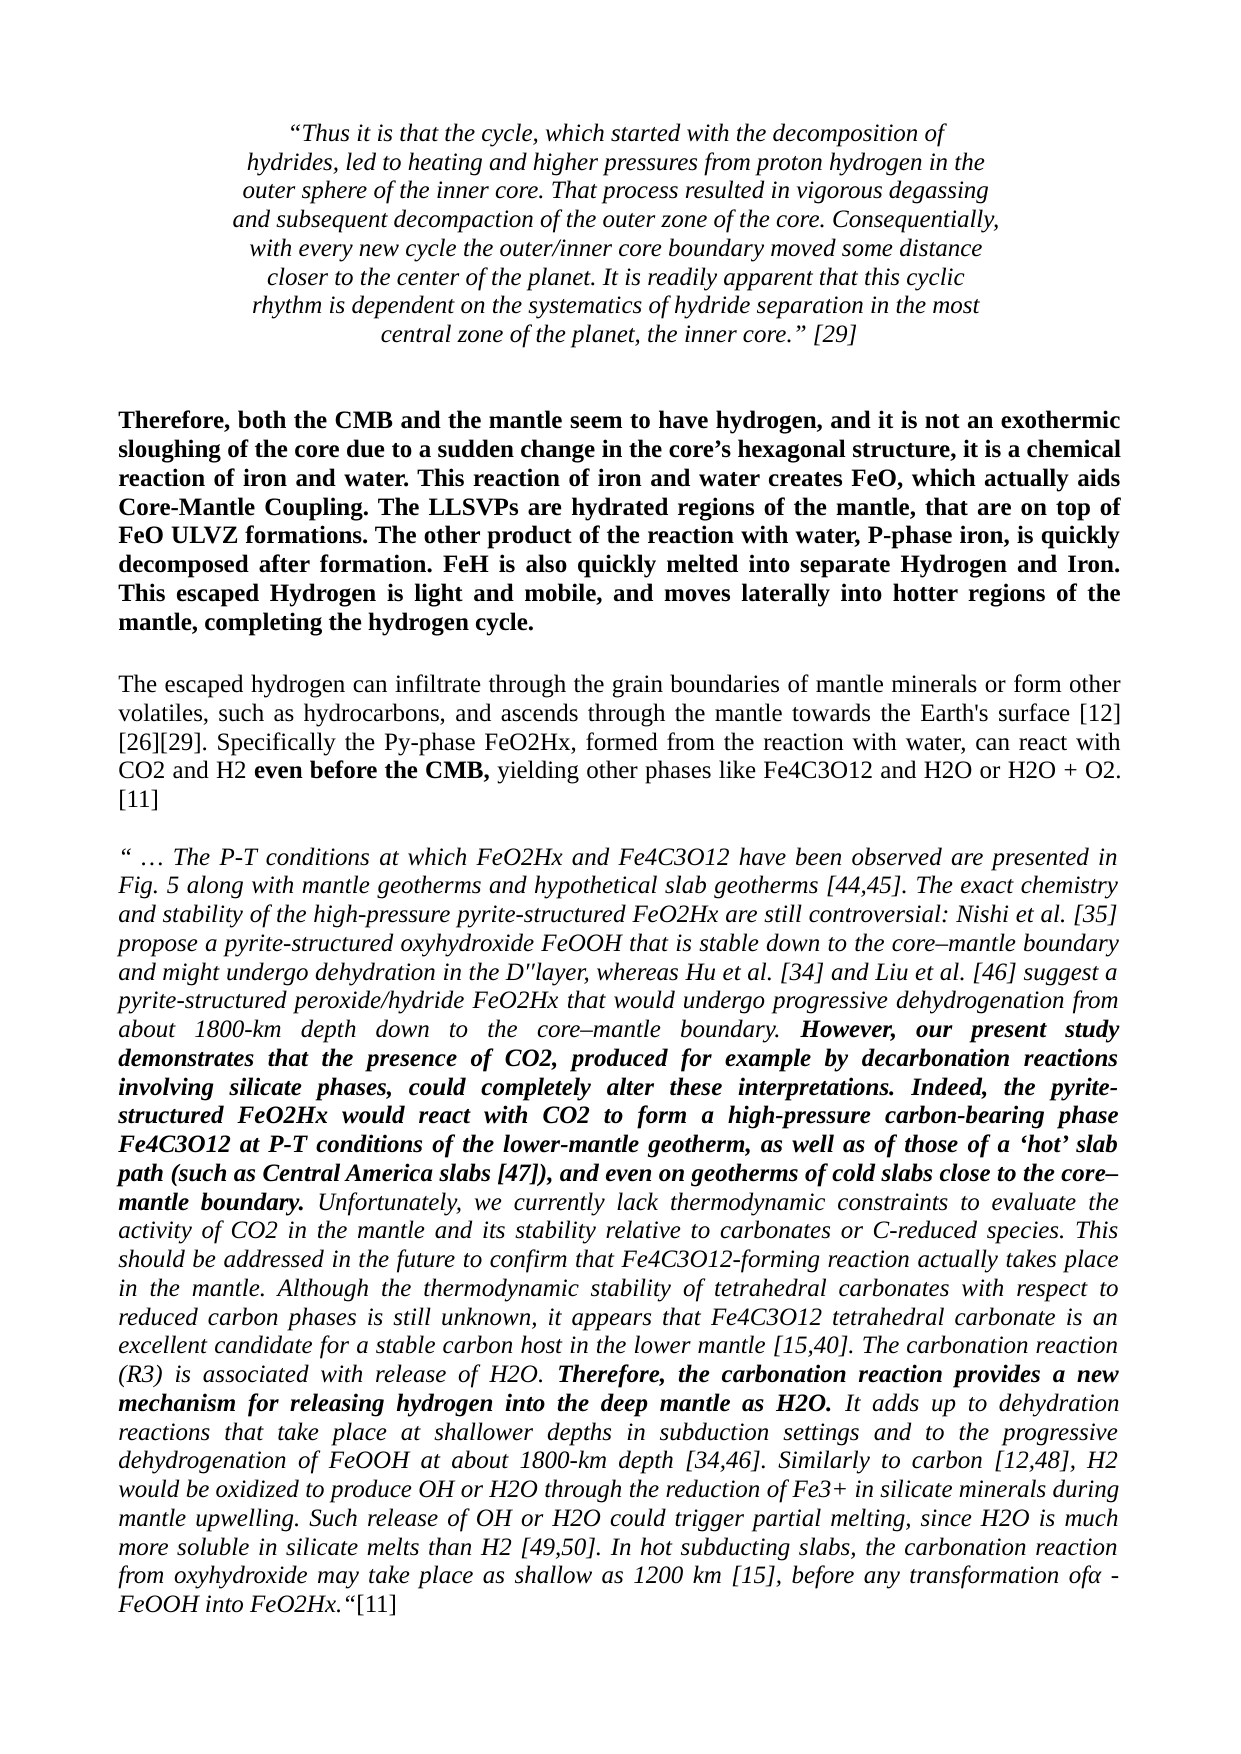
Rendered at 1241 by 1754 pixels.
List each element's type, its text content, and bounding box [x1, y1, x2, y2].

text rhythm is dependent on the systematics of hydride separation in the most [118, 291, 1122, 319]
text The escaped hydrogen can infiltrate through the grain boundaries of mantle minerals or form other volatiles, such as hydrocarbons, and ascends through the mantle towards the Earth's surface [12][26][29]. Specifically the Py-phase FeO2Hx, formed from the reaction with water, can react with CO2 and H2 even before the CMB, yielding other phases like Fe4C3O12 and H2O or H2O + O2. [11] [118, 669, 1122, 813]
text hydrides, led to heating and higher pressures from proton hydrogen in the [118, 147, 1122, 176]
text with every new cycle the outer/inner core boundary moved some distance [118, 233, 1122, 262]
text and subsequent decompaction of the outer zone of the core. Consequentially, [118, 204, 1122, 233]
text outer sphere of the inner core. That process resulted in vigorous degassing [118, 176, 1122, 204]
text central zone of the planet, the inner core.” [29] [118, 319, 1122, 348]
text Therefore, both the CMB and the mantle seem to have hydrogen, and it is not an exothermic sloughing of the core due to a sudden change in the core’s hexagonal structure, it is a chemical reaction of iron and water. This reaction of iron and water creates FeO, which actually aids Core-Mantle Coupling. The LLSVPs are hydrated regions of the mantle, that are on top of FeO ULVZ formations. The other product of the reaction with water, P-phase iron, is quickly decomposed after formation. FeH is also quickly melted into separate Hydrogen and Iron. This escaped Hydrogen is light and mobile, and moves laterally into hotter regions of the mantle, completing the hydrogen cycle. [118, 406, 1122, 636]
text closer to the center of the planet. It is readily apparent that this cyclic [118, 262, 1122, 291]
text “Thus it is that the cycle, which started with the decomposition of [118, 118, 1122, 147]
text “ … The P-T conditions at which FeO2Hx and Fe4C3O12 have been observed are presented in Fig. 5 along with mantle geotherms and hypothetical slab geotherms [44,45]. The exact chemistry and stability of the high-pressure pyrite-structured FeO2Hx are still controversial: Nishi et al. [35] propose a pyrite-structured oxyhydroxide FeOOH that is stable down to the core–mantle boundary and might undergo dehydration in the D′′layer, whereas Hu et al. [34] and Liu et al. [46] suggest a pyrite-structured peroxide/hydride FeO2Hx that would undergo progressive dehydrogenation from about 1800-km depth down to the core–mantle boundary. However, our present study demonstrates that the presence of CO2, produced for example by decarbonation reactions involving silicate phases, could completely alter these interpretations. Indeed, the pyrite-structured FeO2Hx would react with CO2 to form a high-pressure carbon-bearing phase Fe4C3O12 at P-T conditions of the lower-mantle geotherm, as well as of those of a ‘hot’ slab path (such as Central America slabs [47]), and even on geotherms of cold slabs close to the core–mantle boundary. Unfortunately, we currently lack thermodynamic constraints to evaluate the activity of CO2 in the mantle and its stability relative to carbonates or C-reduced species. This should be addressed in the future to confirm that Fe4C3O12-forming reaction actually takes place in the mantle. Although the thermodynamic stability of tetrahedral carbonates with respect to reduced carbon phases is still unknown, it appears that Fe4C3O12 tetrahedral carbonate is an excellent candidate for a stable carbon host in the lower mantle [15,40]. The carbonation reaction (R3) is associated with release of H2O. Therefore, the carbonation reaction provides a new mechanism for releasing hydrogen into the deep mantle as H2O. It adds up to dehydration reactions that take place at shallower depths in subduction settings and to the progressive dehydrogenation of FeOOH at about 1800-km depth [34,46]. Similarly to carbon [12,48], H2 would be oxidized to produce OH or H2O through the reduction of Fe3+ in silicate minerals during mantle upwelling. Such release of OH or H2O could trigger partial melting, since H2O is much more soluble in silicate melts than H2 [49,50]. In hot subducting slabs, the carbonation reaction from oxyhydroxide may take place as shallow as 1200 km [15], before any transformation ofα -FeOOH into FeO2Hx.“[11] [118, 842, 1122, 1618]
